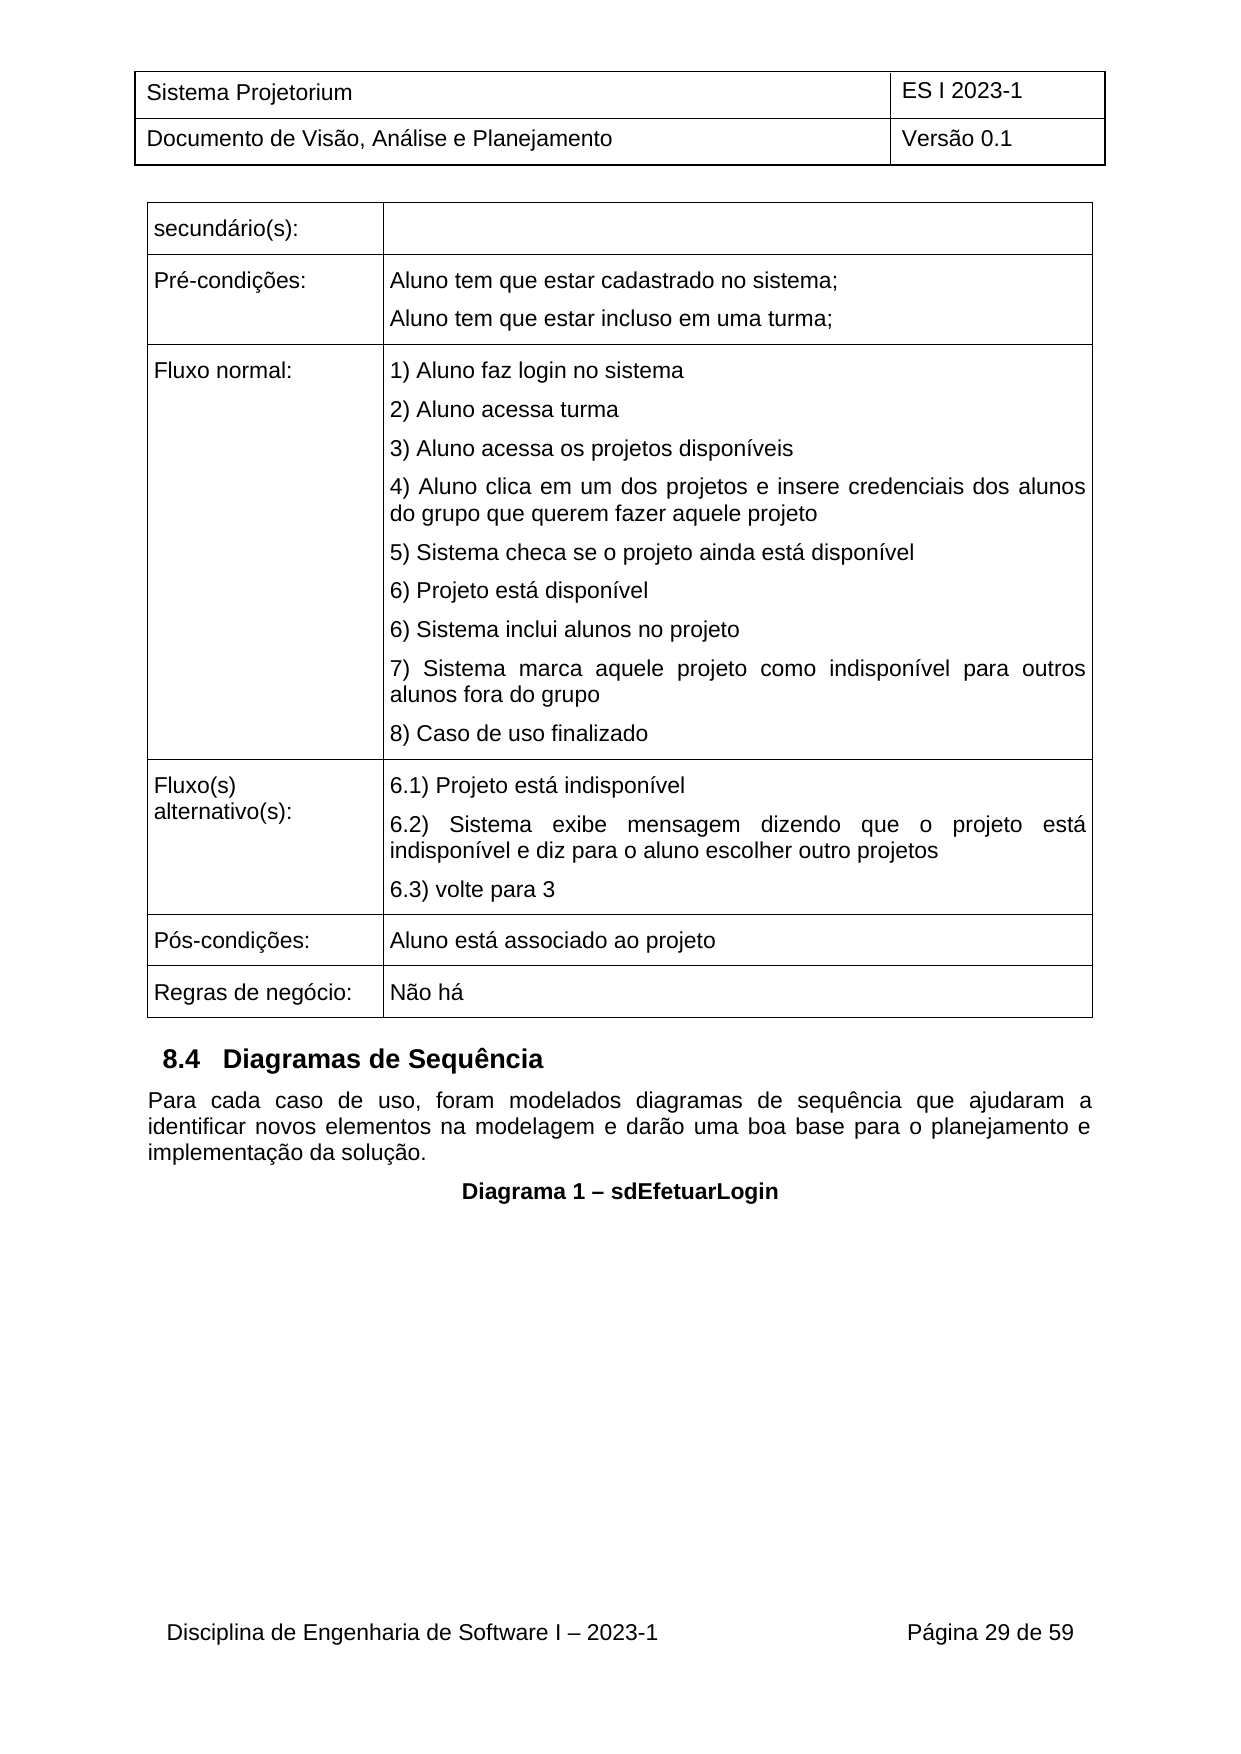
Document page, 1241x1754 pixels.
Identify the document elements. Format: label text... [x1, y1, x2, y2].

table_cell Regras de negócio: [148, 966, 383, 1017]
table_cell secundário(s): [148, 203, 383, 253]
table_cell [384, 203, 1092, 253]
table_cell 6.1) Projeto está indisponível 6.2) Sistema exibe mensagem dizendo que o projeto está indisponível e diz para o aluno escolher outro projetos 6.3) volte para 3 [384, 760, 1092, 914]
table_cell Aluno está associado ao projeto [384, 915, 1092, 965]
subtitle Diagramas de Sequência [162, 1043, 1092, 1074]
table_cell Fluxo normal: [148, 345, 383, 759]
table_cell Fluxo(s) alternativo(s): [148, 760, 383, 914]
text Para cada caso de uso, foram modelados diagramas de sequência que ajudaram a identificar novos elementos na modelagem e darão uma boa base para o planejamento e implementação da solução. [148, 1087, 1092, 1166]
table_cell Não há [384, 966, 1092, 1017]
text Diagrama 1 – sdEfetuarLogin [148, 1178, 1092, 1204]
table_cell Pré-condições: [148, 255, 383, 344]
table_cell Pós-condições: [148, 915, 383, 965]
table_cell 1) Aluno faz login no sistema 2) Aluno acessa turma 3) Aluno acessa os projetos disponíveis 4) Aluno clica em um dos projetos e insere credenciais dos alunos do grupo que querem fazer aquele projeto 5) Sistema checa se o projeto ainda está disponível 6) Projeto está disponível 6) Sistema inclui alunos no projeto 7) Sistema marca aquele projeto como indisponível para outros alunos fora do grupo 8) Caso de uso finalizado [384, 345, 1092, 759]
table_cell Aluno tem que estar cadastrado no sistema; Aluno tem que estar incluso em uma turma; [384, 255, 1092, 344]
